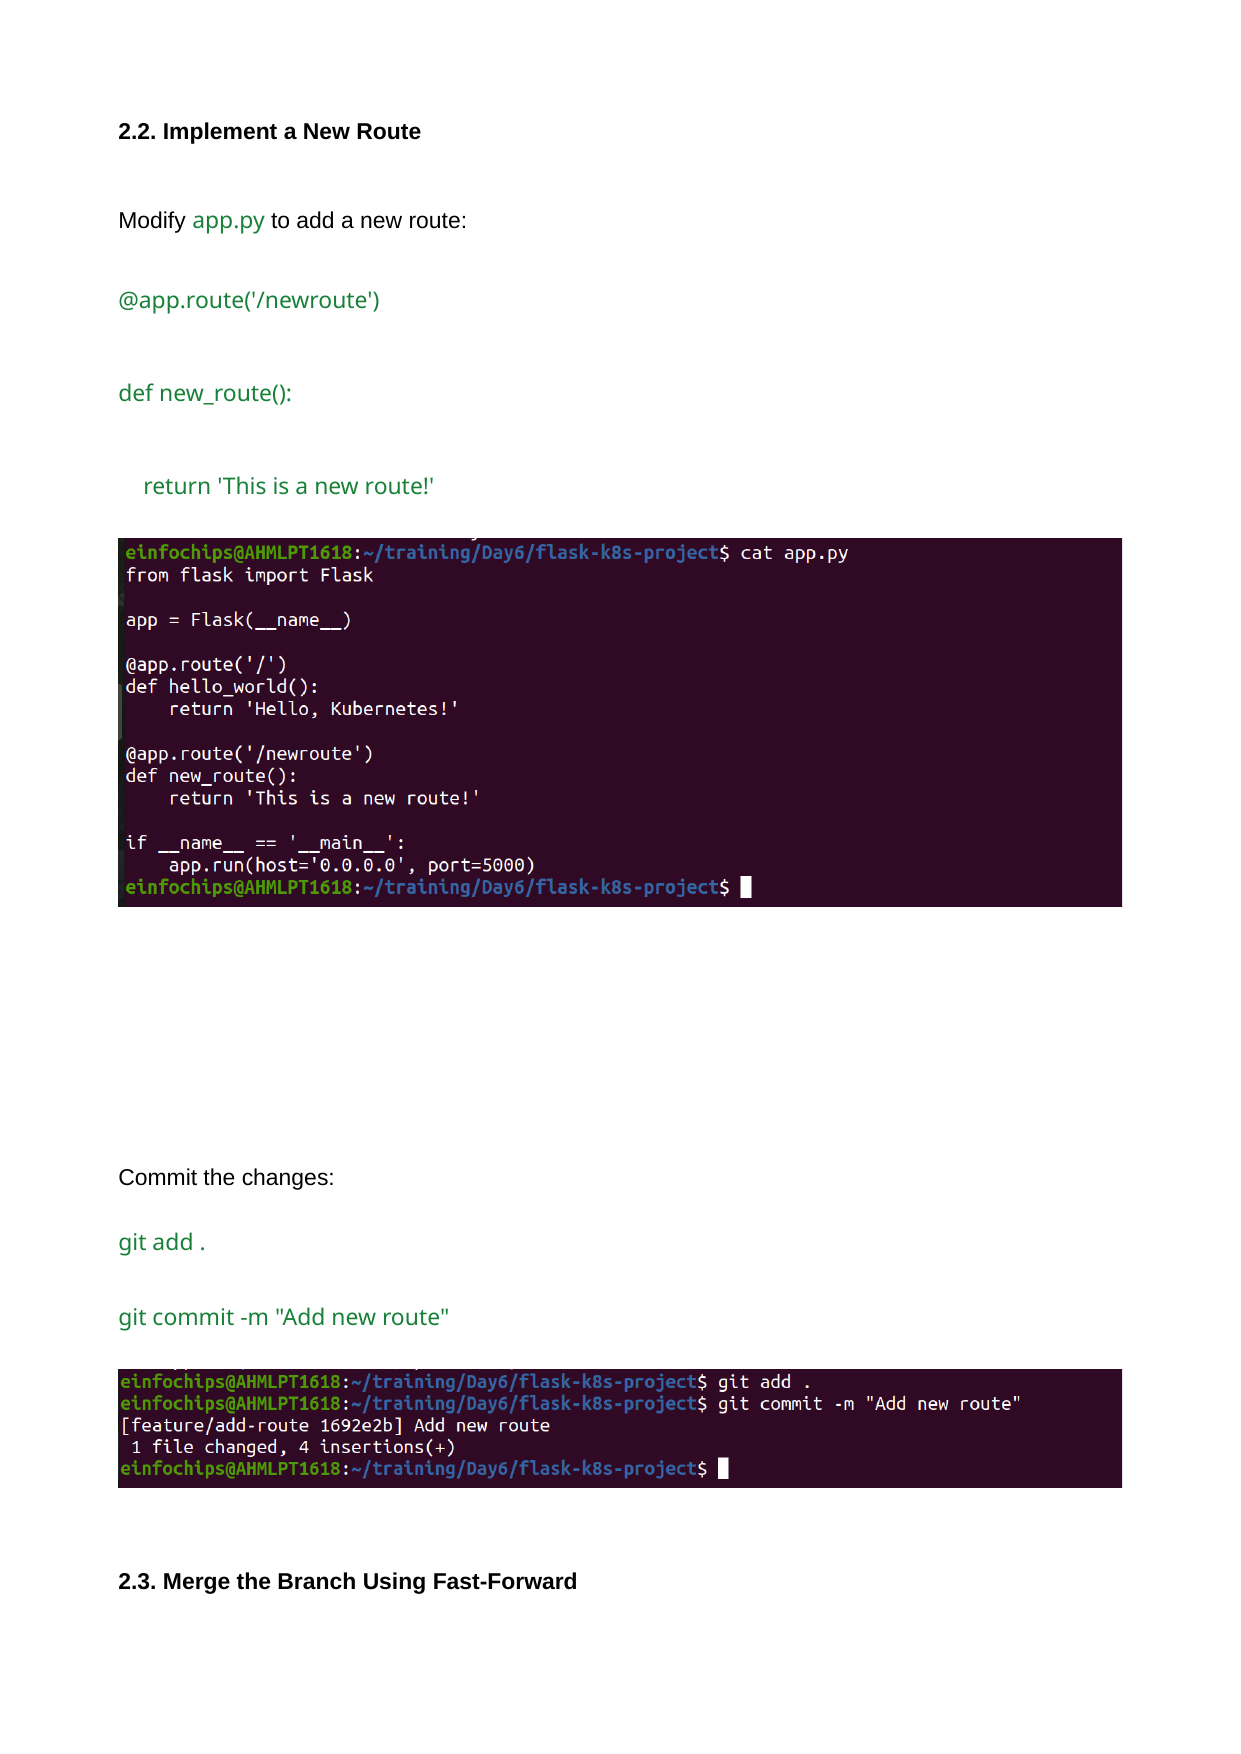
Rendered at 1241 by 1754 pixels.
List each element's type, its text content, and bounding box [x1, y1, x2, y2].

text 2.2. Implement a New Route [118, 118, 1122, 144]
text git commit -m "Add new route" [118, 1301, 1122, 1332]
picture [118, 538, 1123, 907]
text Commit the changes: git add . [118, 1164, 1122, 1257]
text def new_route(): [118, 377, 1122, 408]
picture [118, 1369, 1123, 1488]
text return 'This is a new route!' [118, 470, 1122, 501]
text 2.3. Merge the Branch Using Fast-Forward [118, 1568, 1122, 1594]
text Modify app.py to add a new route: @app.route('/newroute') [118, 204, 1122, 315]
